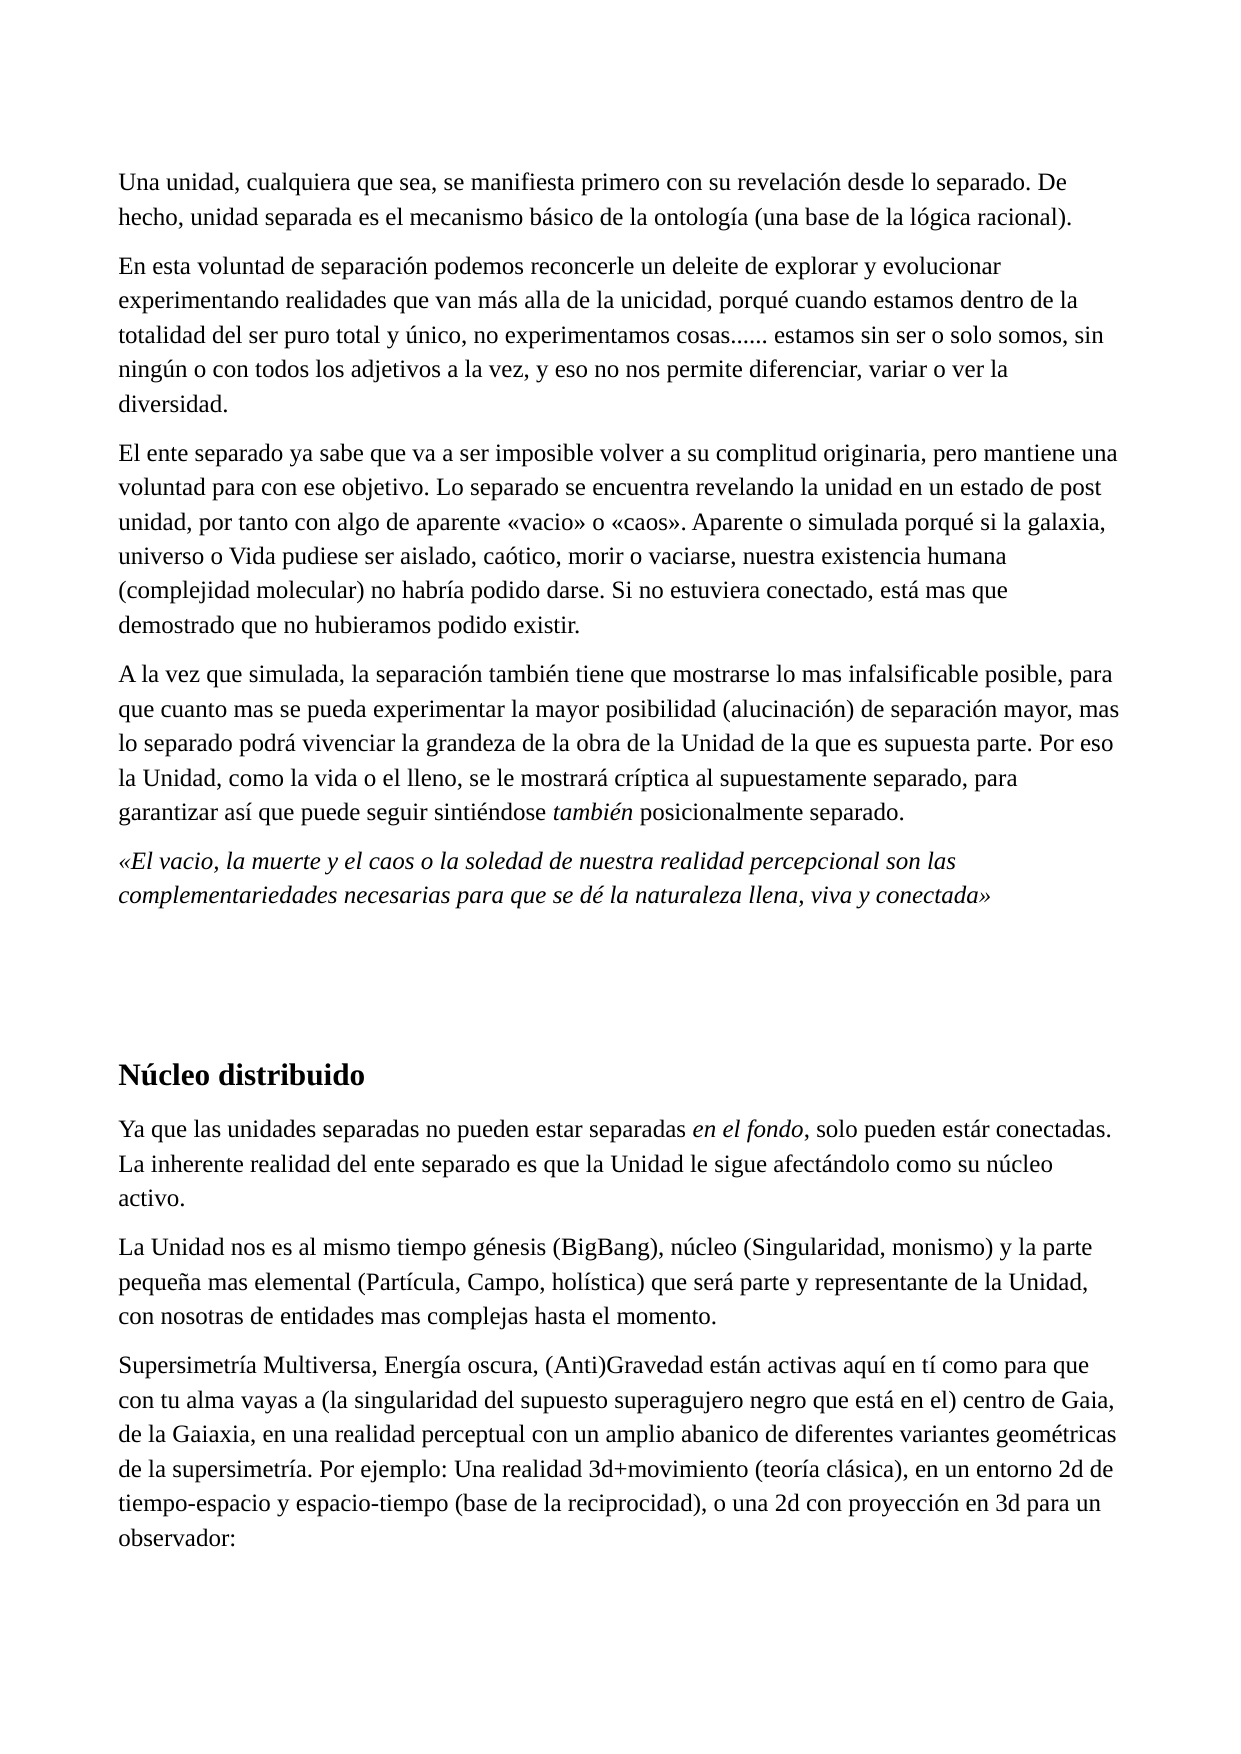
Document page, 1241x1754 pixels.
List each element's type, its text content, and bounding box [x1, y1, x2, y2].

text Supersimetría Multiversa, Energía oscura, (Anti)Gravedad están activas aquí en tí como para que con tu alma vayas a (la singularidad del supuesto superagujero negro que está en el) centro de Gaia, de la Gaiaxia, en una realidad perceptual con un amplio abanico de diferentes variantes geométricas de la supersimetría. Por ejemplo: Una realidad 3d+movimiento (teoría clásica), en un entorno 2d de tiempo-espacio y espacio-tiempo (base de la reciprocidad), o una 2d con proyección en 3d para un observador: [118, 1350, 1122, 1551]
text En esta voluntad de separación podemos reconcerle un deleite de explorar y evolucionar experimentando realidades que van más alla de la unicidad, porqué cuando estamos dentro de la totalidad del ser puro total y único, no experimentamos cosas...... estamos sin ser o solo somos, sin ningún o con todos los adjetivos a la vez, y eso no nos permite diferenciar, variar o ver la diversidad. [118, 251, 1122, 417]
text La Unidad nos es al mismo tiempo génesis (BigBang), núcleo (Singularidad, monismo) y la parte pequeña mas elemental (Partícula, Campo, holística) que será parte y representante de la Unidad, con nosotras de entidades mas complejas hasta el momento. [118, 1232, 1122, 1330]
text El ente separado ya sabe que va a ser imposible volver a su complitud originaria, pero mantiene una voluntad para con ese objetivo. Lo separado se encuentra revelando la unidad en un estado de post unidad, por tanto con algo de aparente «vacio» o «caos». Aparente o simulada porqué si la galaxia, universo o Vida pudiese ser aislado, caótico, morir o vaciarse, nuestra existencia humana (complejidad molecular) no habría podido darse. Si no estuviera conectado, está mas que demostrado que no hubieramos podido existir. [118, 438, 1122, 639]
text Ya que las unidades separadas no pueden estar separadas en el fondo, solo pueden estár conectadas. La inherente realidad del ente separado es que la Unidad le sigue afectándolo como su núcleo activo. [118, 1114, 1122, 1212]
text «El vacio, la muerte y el caos o la soledad de nuestra realidad percepcional son las complementariedades necesarias para que se dé la naturaleza llena, viva y conectada» [118, 846, 1122, 909]
text Núcleo distribuido [118, 1057, 1122, 1092]
text A la vez que simulada, la separación también tiene que mostrarse lo mas infalsificable posible, para que cuanto mas se pueda experimentar la mayor posibilidad (alucinación) de separación mayor, mas lo separado podrá vivenciar la grandeza de la obra de la Unidad de la que es supuesta parte. Por eso la Unidad, como la vida o el lleno, se le mostrará críptica al supuestamente separado, para garantizar así que puede seguir sintiéndose también posicionalmente separado. [118, 659, 1122, 826]
text Una unidad, cualquiera que sea, se manifiesta primero con su revelación desde lo separado. De hecho, unidad separada es el mecanismo básico de la ontología (una base de la lógica racional). [118, 167, 1122, 230]
